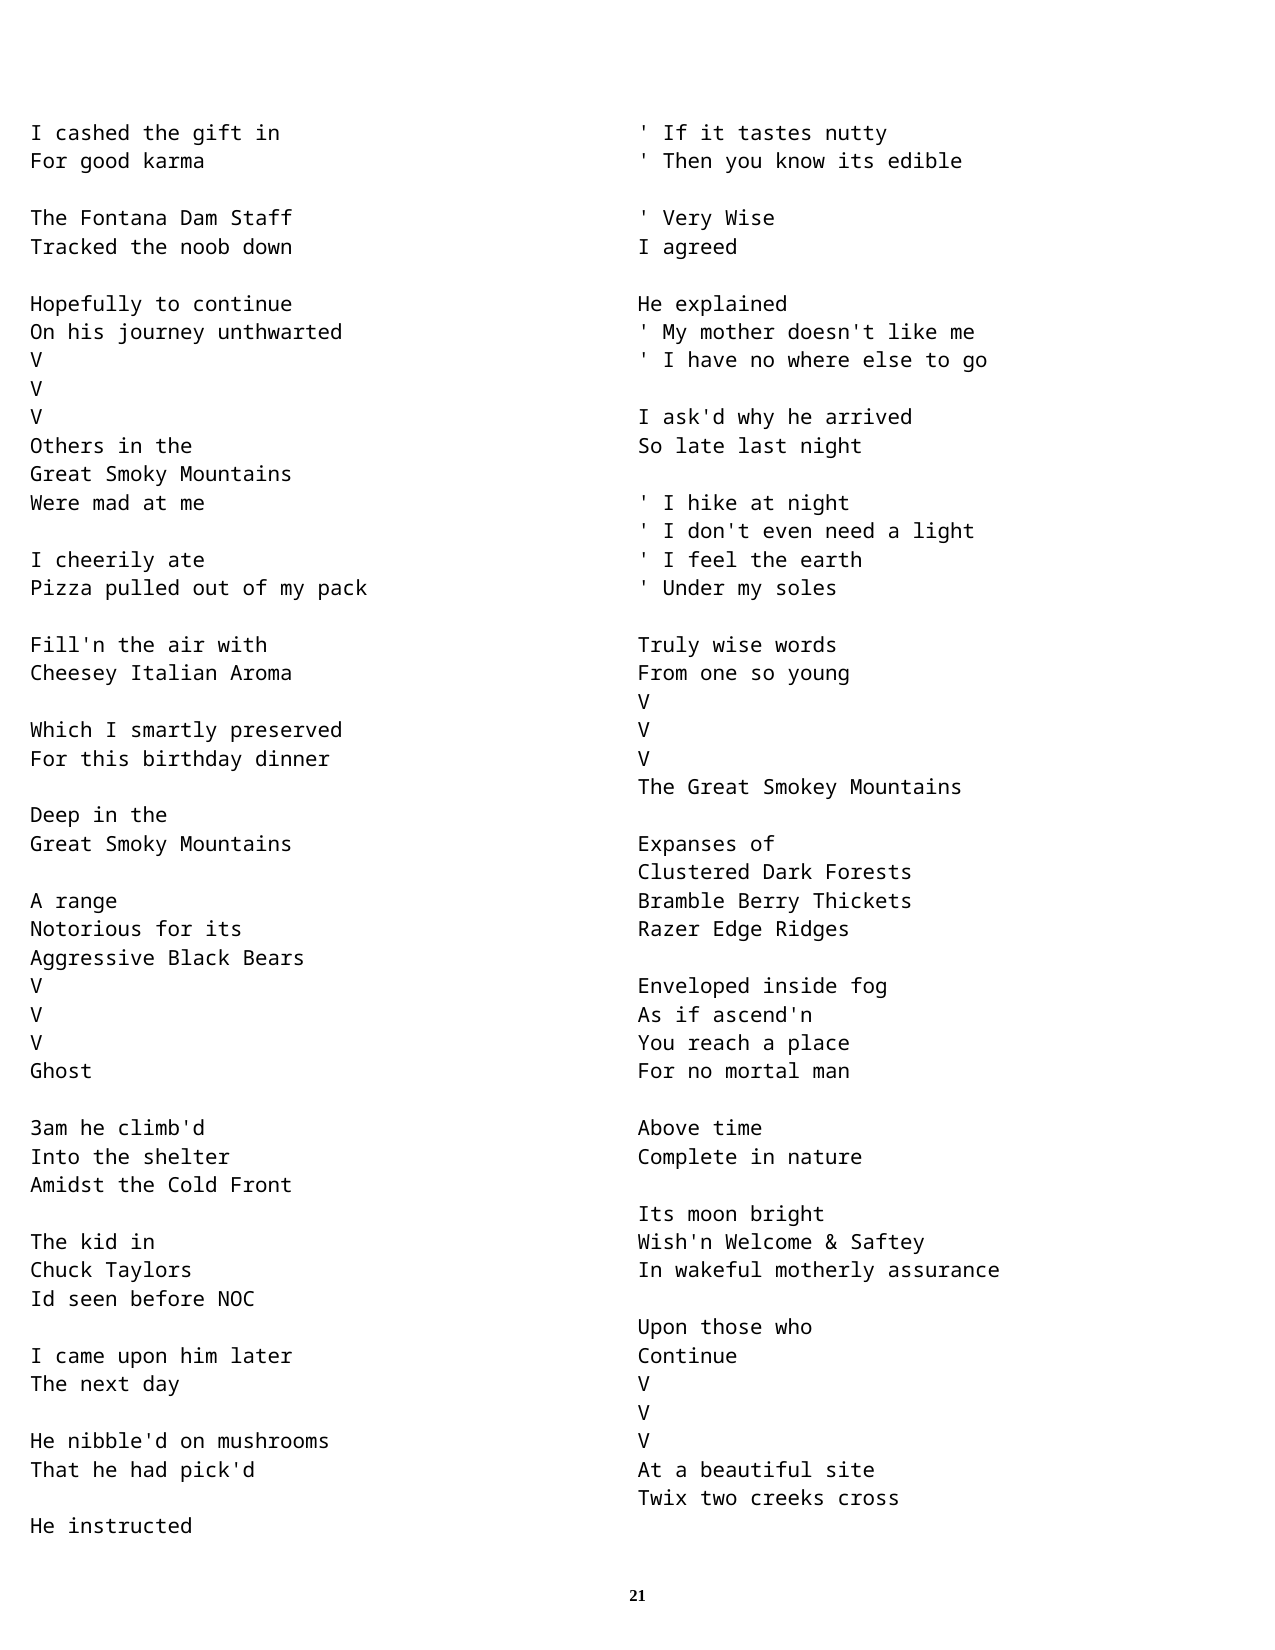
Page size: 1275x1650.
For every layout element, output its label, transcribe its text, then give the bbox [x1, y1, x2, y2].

text Wish'n Welcome & Saftey [637, 1227, 1245, 1256]
text Which I smartly preserved [30, 715, 637, 744]
text Complete in nature [637, 1142, 1245, 1170]
text Others in the [30, 431, 637, 459]
text Razer Edge Ridges [637, 914, 1245, 943]
text Tracked the noob down [30, 232, 637, 260]
text ' Then you know its edible [637, 147, 1245, 175]
text ' My mother doesn't like me [637, 317, 1245, 346]
text The Great Smokey Mountains [637, 772, 1245, 801]
text In wakeful motherly assurance [637, 1256, 1245, 1284]
text V [637, 744, 1245, 772]
text A range [30, 886, 637, 914]
text V [637, 687, 1245, 715]
text Into the shelter [30, 1142, 637, 1170]
text Cheesey Italian Aroma [30, 658, 637, 687]
text The kid in [30, 1227, 637, 1256]
text Truly wise words [637, 630, 1245, 658]
text Chuck Taylors [30, 1256, 637, 1284]
text So late last night [637, 431, 1245, 459]
text For no mortal man [637, 1057, 1245, 1085]
text Hopefully to continue [30, 289, 637, 317]
text Id seen before NOC [30, 1284, 637, 1312]
text For this birthday dinner [30, 744, 637, 772]
text I came upon him later [30, 1341, 637, 1369]
text Great Smoky Mountains [30, 459, 637, 488]
text The Fontana Dam Staff [30, 203, 637, 232]
text V [30, 374, 637, 402]
text Clustered Dark Forests [637, 857, 1245, 886]
text 3am he climb'd [30, 1113, 637, 1142]
text As if ascend'n [637, 1000, 1245, 1028]
text I ask'd why he arrived [637, 402, 1245, 431]
text Above time [637, 1113, 1245, 1142]
text V [637, 1369, 1245, 1398]
text Bramble Berry Thickets [637, 886, 1245, 914]
text Enveloped inside fog [637, 971, 1245, 1000]
text V [30, 971, 637, 1000]
text Expanses of [637, 829, 1245, 857]
text He nibble'd on mushrooms [30, 1426, 637, 1455]
text From one so young [637, 658, 1245, 687]
text He instructed [30, 1512, 637, 1540]
text V [30, 402, 637, 431]
text Aggressive Black Bears [30, 943, 637, 971]
text For good karma [30, 147, 637, 175]
text ' Very Wise [637, 203, 1245, 232]
text Ghost [30, 1057, 637, 1085]
text Amidst the Cold Front [30, 1170, 637, 1199]
text You reach a place [637, 1028, 1245, 1057]
text ' I hike at night [637, 488, 1245, 516]
text Its moon bright [637, 1199, 1245, 1227]
text Fill'n the air with [30, 630, 637, 658]
text Deep in the [30, 801, 637, 829]
text Twix two creeks cross [637, 1483, 1245, 1512]
text I agreed [637, 232, 1245, 260]
text V [30, 346, 637, 374]
text ' If it tastes nutty [637, 118, 1245, 147]
text ' I don't even need a light [637, 516, 1245, 545]
text At a beautiful site [637, 1455, 1245, 1483]
text Continue [637, 1341, 1245, 1369]
text I cashed the gift in [30, 118, 637, 147]
text Were mad at me [30, 488, 637, 516]
text He explained [637, 289, 1245, 317]
text That he had pick'd [30, 1455, 637, 1483]
text On his journey unthwarted [30, 317, 637, 346]
text ' I have no where else to go [637, 346, 1245, 374]
text V [30, 1000, 637, 1028]
text Great Smoky Mountains [30, 829, 637, 857]
text V [637, 1398, 1245, 1426]
text Notorious for its [30, 914, 637, 943]
text V [30, 1028, 637, 1057]
text V [637, 1426, 1245, 1455]
text I cheerily ate [30, 545, 637, 573]
text ' Under my soles [637, 573, 1245, 602]
text The next day [30, 1369, 637, 1398]
text Upon those who [637, 1312, 1245, 1341]
text Pizza pulled out of my pack [30, 573, 637, 602]
text ' I feel the earth [637, 545, 1245, 573]
text V [637, 715, 1245, 744]
